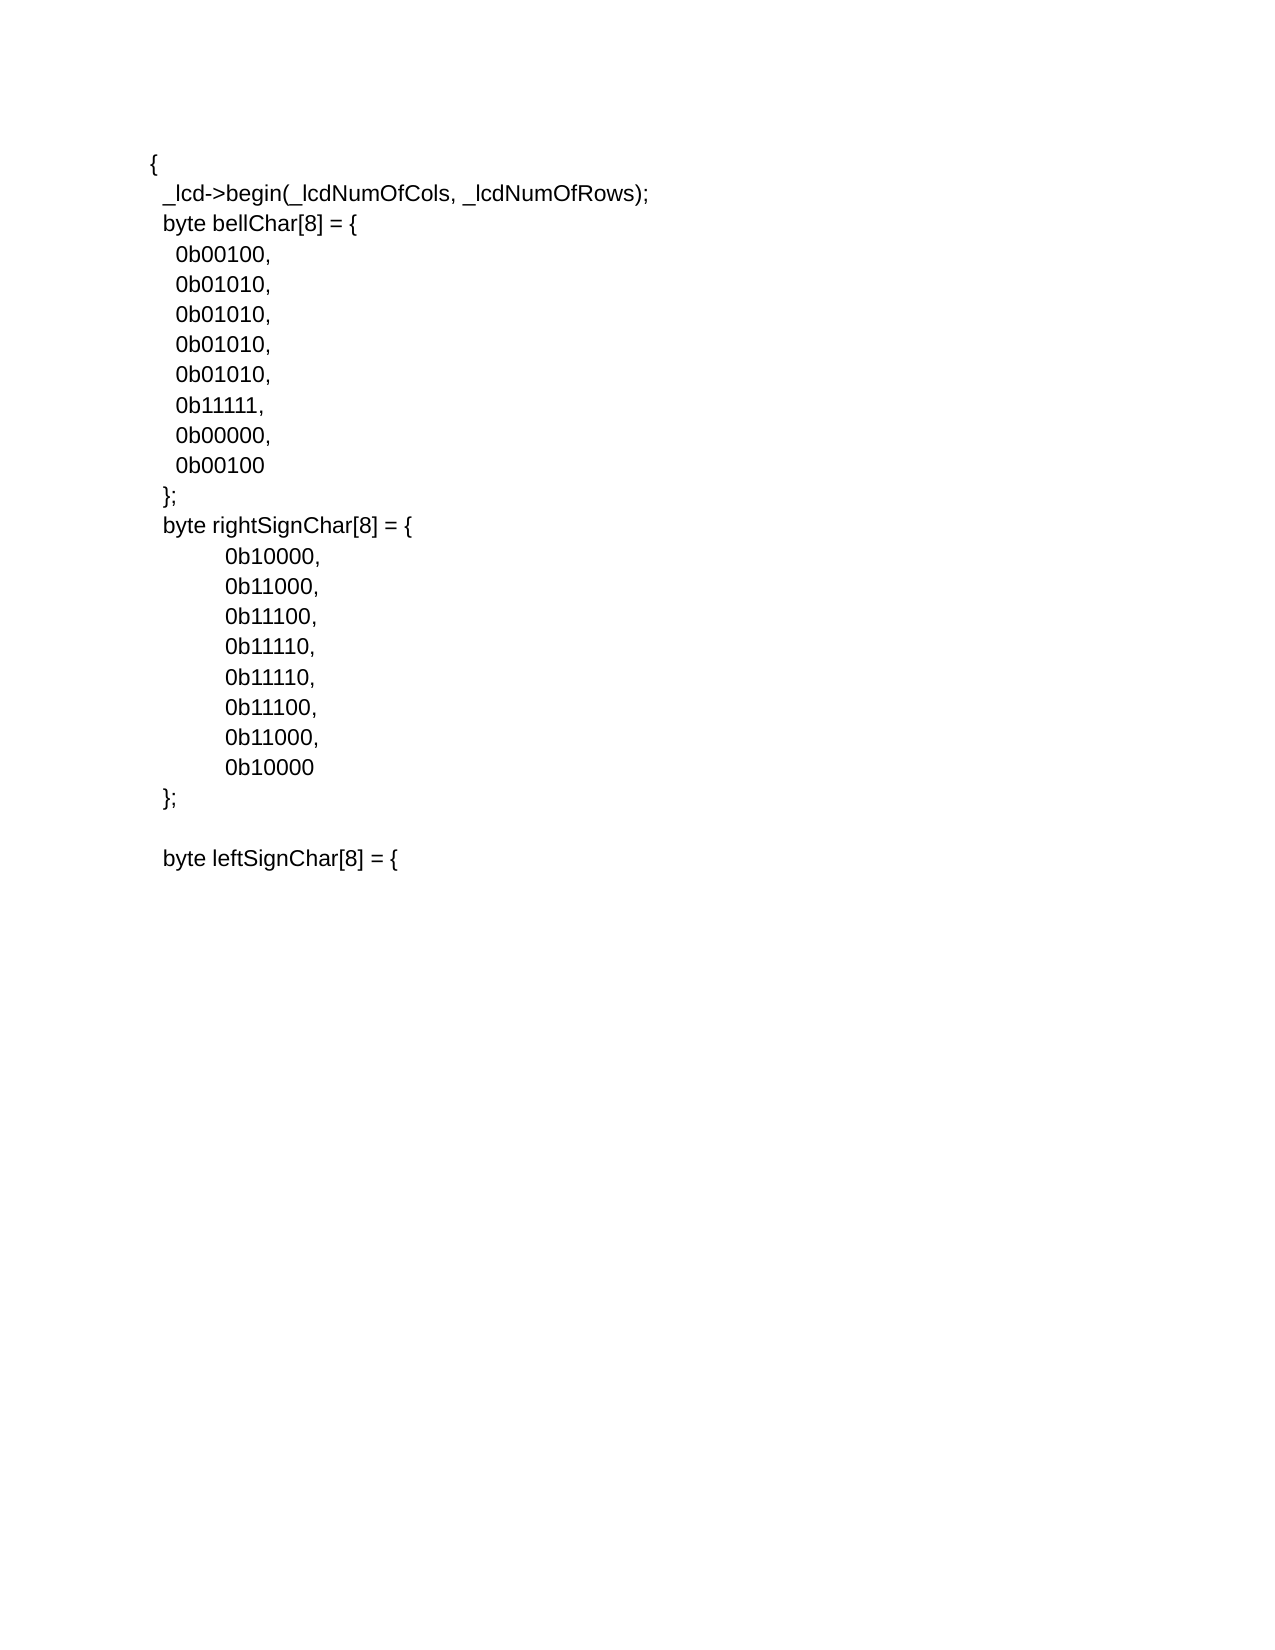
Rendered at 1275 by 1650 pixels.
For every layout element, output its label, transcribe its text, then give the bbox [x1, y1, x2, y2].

text }; [150, 784, 1125, 811]
text 0b11111, [150, 392, 1125, 418]
text 0b11000, [150, 573, 1125, 599]
text byte leftSignChar[8] = { [150, 845, 1125, 871]
text { [150, 150, 1125, 176]
text 0b01010, [150, 331, 1125, 358]
text 0b11110, [150, 663, 1125, 690]
text 0b01010, [150, 361, 1125, 388]
text 0b10000 [150, 754, 1125, 781]
text 0b11100, [150, 603, 1125, 629]
text 0b11000, [150, 724, 1125, 750]
text 0b01010, [150, 271, 1125, 297]
text 0b01010, [150, 301, 1125, 327]
text 0b10000, [150, 543, 1125, 569]
text 0b00100 [150, 452, 1125, 478]
text 0b11100, [150, 694, 1125, 720]
text _lcd->begin(_lcdNumOfCols, _lcdNumOfRows); [150, 180, 1125, 207]
text 0b00000, [150, 422, 1125, 448]
text 0b11110, [150, 633, 1125, 660]
text byte rightSignChar[8] = { [150, 512, 1125, 539]
text 0b00100, [150, 241, 1125, 267]
text byte bellChar[8] = { [150, 210, 1125, 237]
text }; [150, 482, 1125, 509]
